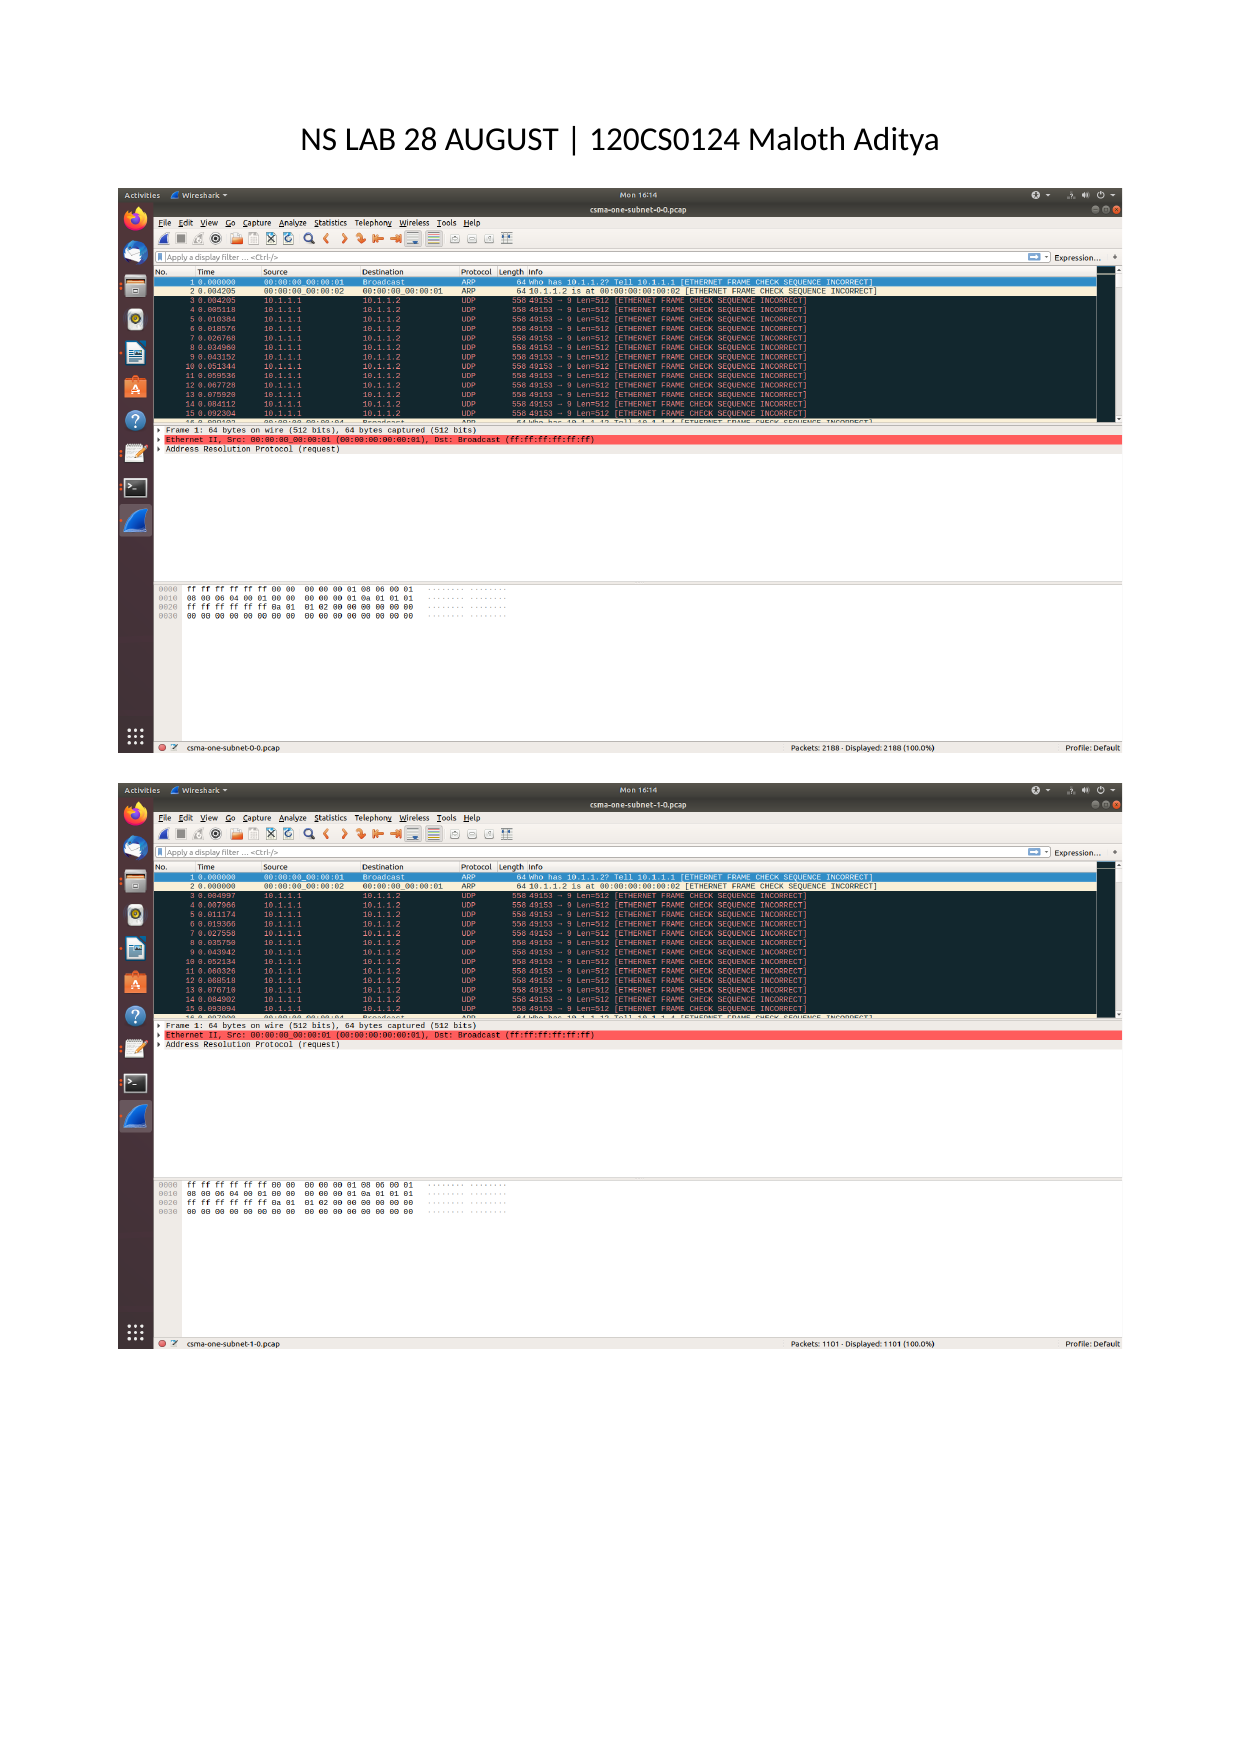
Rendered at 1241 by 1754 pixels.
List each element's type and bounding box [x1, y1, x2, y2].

picture [118, 188, 1123, 753]
picture [118, 783, 1123, 1349]
